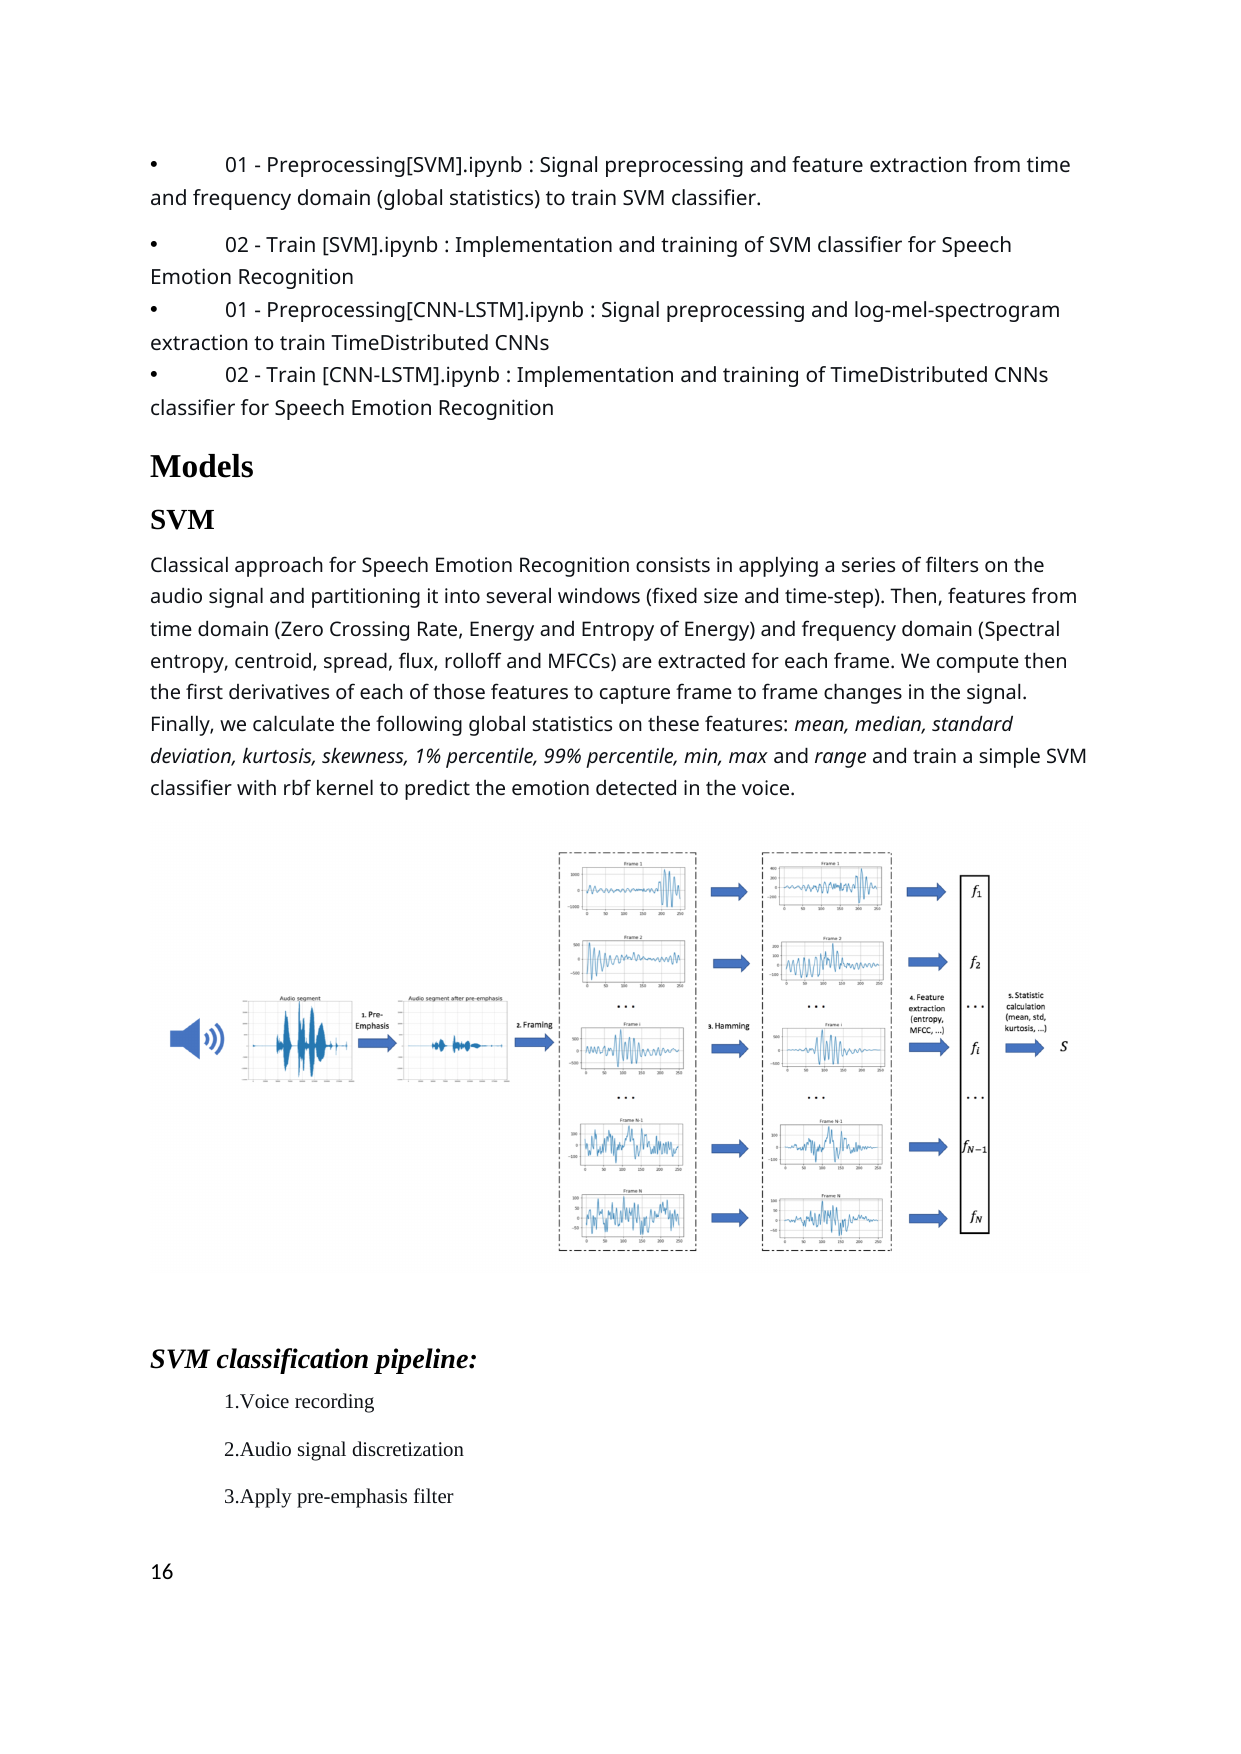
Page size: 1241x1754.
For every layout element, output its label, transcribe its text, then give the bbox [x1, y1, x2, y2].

subtitle SVM [150, 502, 1090, 536]
list 02 - Train [SVM].ipynb : Implementation and training of SVM classifier for Speech Emotion Recognition [150, 230, 1090, 291]
list 01 - Preprocessing[CNN-LSTM].ipynb : Signal preprocessing and log-mel-spectrogram extraction to train TimeDistributed CNNs [150, 295, 1090, 356]
list Audio signal discretization [150, 1437, 1090, 1461]
list 02 - Train [CNN-LSTM].ipynb : Implementation and training of TimeDistributed CNNs classifier for Speech Emotion Recognition [150, 360, 1090, 421]
text Classical approach for Speech Emotion Recognition consists in applying a series of filters on the audio signal and partitioning it into several windows (fixed size and time-step). Then, features from time domain (Zero Crossing Rate, Energy and Entropy of Energy) and frequency domain (Spectral entropy, centroid, spread, flux, rolloff and MFCCs) are extracted for each frame. We compute then the first derivatives of each of those features to capture frame to frame changes in the signal. Finally, we calculate the following global statistics on these features: mean, median, standard deviation, kurtosis, skewness, 1% percentile, 99% percentile, min, max and range and train a simple SVM classifier with rbf kernel to predict the emotion detected in the voice. [150, 551, 1090, 802]
subtitle SVM classification pipeline: [150, 1342, 1090, 1374]
subtitle Models [150, 446, 1090, 484]
list 01 - Preprocessing[SVM].ipynb : Signal preprocessing and feature extraction from time and frequency domain (global statistics) to train SVM classifier. [150, 150, 1090, 211]
picture [150, 820, 1091, 1273]
list Voice recording [150, 1389, 1090, 1413]
list Apply pre-emphasis filter [150, 1484, 1090, 1508]
